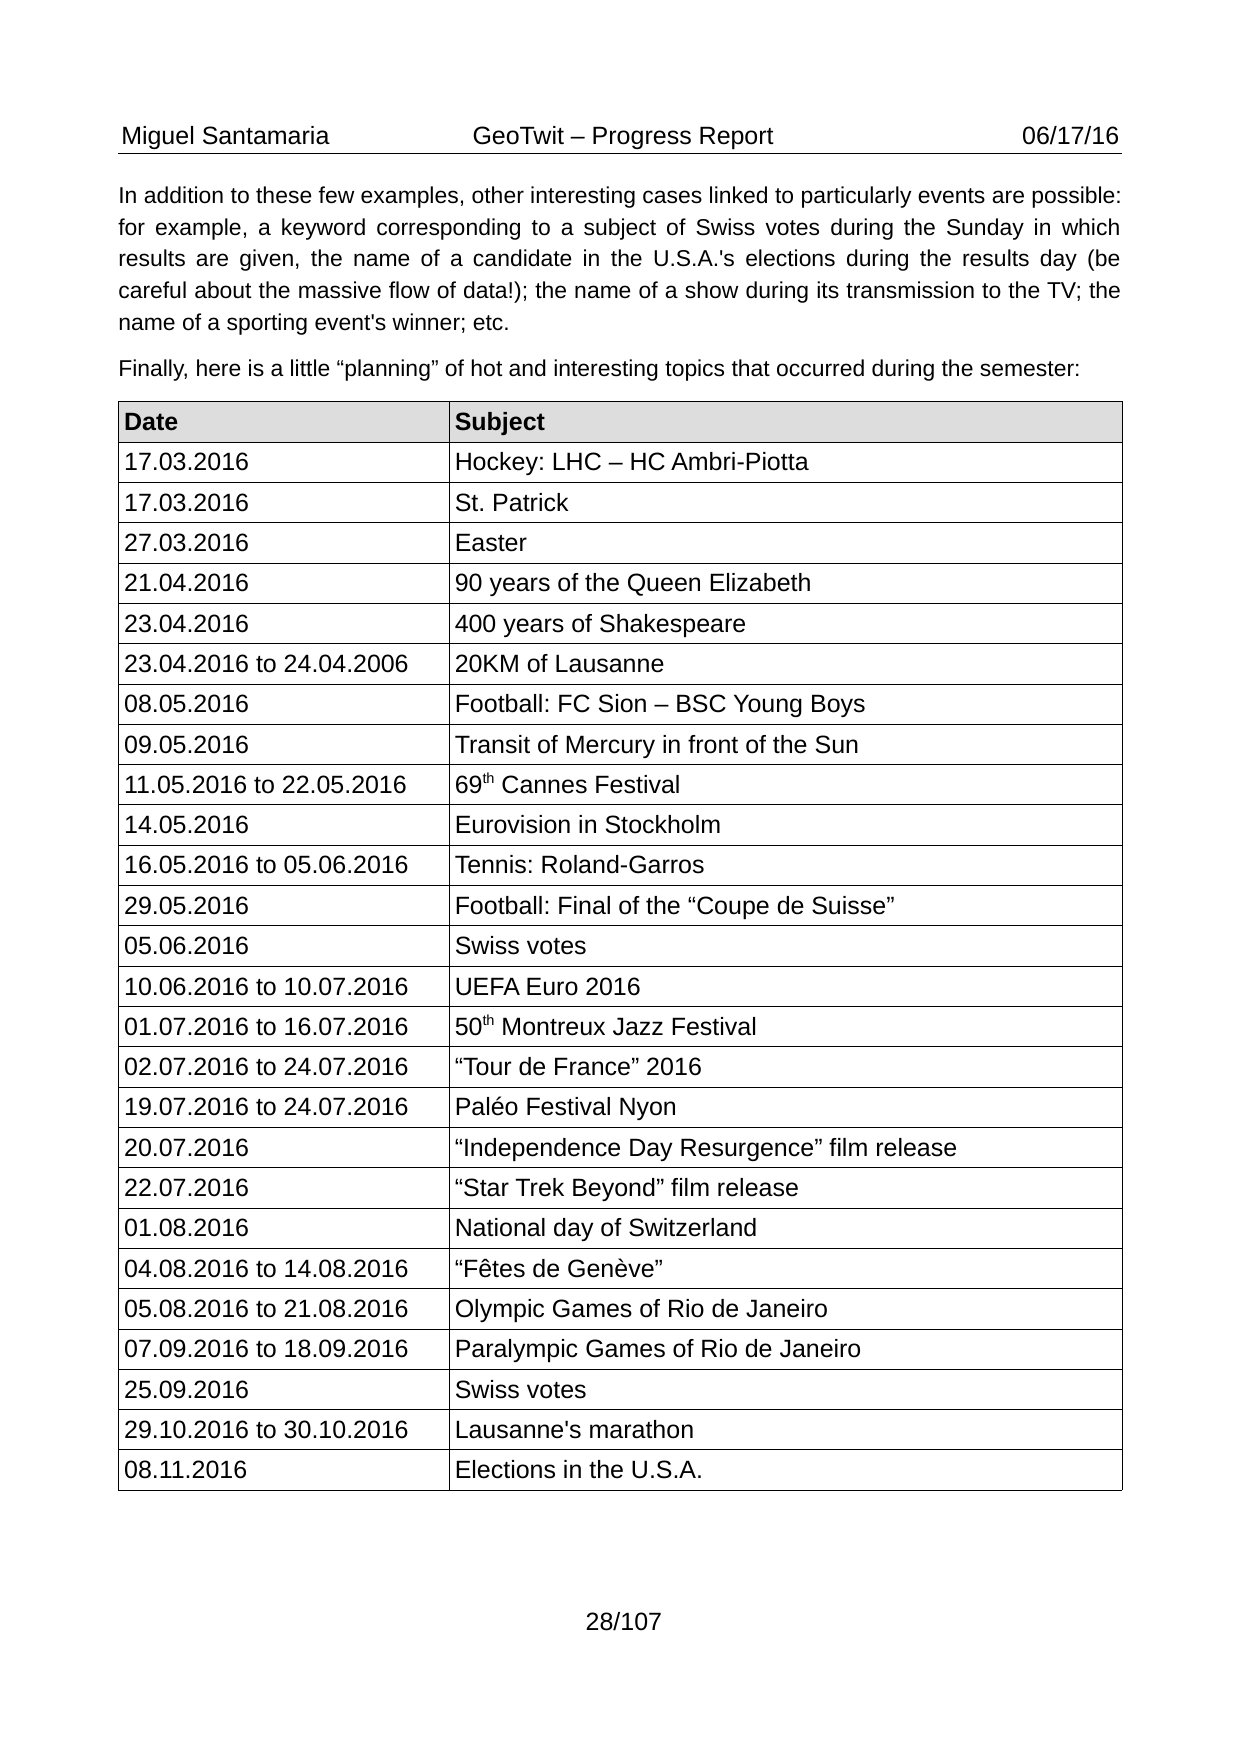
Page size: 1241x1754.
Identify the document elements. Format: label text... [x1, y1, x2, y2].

table_cell Swiss votes [450, 926, 1122, 966]
table_cell Swiss votes [450, 1370, 1122, 1409]
table_cell 27.03.2016 [119, 523, 449, 562]
table_cell Hockey: LHC – HC Ambri-Piotta [450, 443, 1122, 482]
table_cell 20KM of Lausanne [450, 644, 1122, 683]
table_cell St. Patrick [450, 483, 1122, 522]
table_cell 23.04.2016 [119, 604, 449, 643]
table_cell 21.04.2016 [119, 564, 449, 603]
table_cell 29.10.2016 to 30.10.2016 [119, 1410, 449, 1449]
table_cell 09.05.2016 [119, 725, 449, 764]
table_cell 02.07.2016 to 24.07.2016 [119, 1047, 449, 1087]
table_cell Football: Final of the “Coupe de Suisse” [450, 886, 1122, 925]
table_cell Transit of Mercury in front of the Sun [450, 725, 1122, 764]
table_cell 07.09.2016 to 18.09.2016 [119, 1330, 449, 1369]
table_cell 29.05.2016 [119, 886, 449, 925]
table_cell Easter [450, 523, 1122, 562]
table_cell 08.05.2016 [119, 685, 449, 724]
table_cell “Star Trek Beyond” film release [450, 1168, 1122, 1207]
table_cell 90 years of the Queen Elizabeth [450, 564, 1122, 603]
table_cell Eurovision in Stockholm [450, 805, 1122, 845]
table_cell 11.05.2016 to 22.05.2016 [119, 765, 449, 804]
table_cell UEFA Euro 2016 [450, 967, 1122, 1006]
table_cell “Independence Day Resurgence” film release [450, 1128, 1122, 1167]
table_cell 22.07.2016 [119, 1168, 449, 1207]
table_cell 05.06.2016 [119, 926, 449, 966]
table_cell 05.08.2016 to 21.08.2016 [119, 1289, 449, 1328]
table_cell 16.05.2016 to 05.06.2016 [119, 846, 449, 885]
table_cell Football: FC Sion – BSC Young Boys [450, 685, 1122, 724]
table_cell 25.09.2016 [119, 1370, 449, 1409]
table_cell 04.08.2016 to 14.08.2016 [119, 1249, 449, 1288]
text Finally, here is a little “planning” of hot and interesting topics that occurred during the semester: [118, 355, 1122, 381]
table_cell 20.07.2016 [119, 1128, 449, 1167]
table_cell “Fêtes de Genève” [450, 1249, 1122, 1288]
table_cell 23.04.2016 to 24.04.2006 [119, 644, 449, 683]
table_cell 50th Montreux Jazz Festival [450, 1007, 1122, 1046]
table_cell Lausanne's marathon [450, 1410, 1122, 1449]
table_cell “Tour de France” 2016 [450, 1047, 1122, 1087]
table_header Date [119, 402, 449, 442]
table_header Subject [450, 402, 1122, 442]
table_cell Paralympic Games of Rio de Janeiro [450, 1330, 1122, 1369]
table_cell 17.03.2016 [119, 483, 449, 522]
text In addition to these few examples, other interesting cases linked to particularly events are possible: for example, a keyword corresponding to a subject of Swiss votes during the Sunday in which results are given, the name of a candidate in the U.S.A.'s elections during the results day (be careful about the massive flow of data!); the name of a show during its transmission to the TV; the name of a sporting event's winner; etc. [118, 182, 1122, 335]
table_cell National day of Switzerland [450, 1209, 1122, 1248]
table_cell Paléo Festival Nyon [450, 1088, 1122, 1127]
table_cell 17.03.2016 [119, 443, 449, 482]
table_cell 01.07.2016 to 16.07.2016 [119, 1007, 449, 1046]
table_cell 01.08.2016 [119, 1209, 449, 1248]
table_cell Tennis: Roland-Garros [450, 846, 1122, 885]
table_cell 14.05.2016 [119, 805, 449, 845]
table_cell Olympic Games of Rio de Janeiro [450, 1289, 1122, 1328]
table_cell 69th Cannes Festival [450, 765, 1122, 804]
table_cell 10.06.2016 to 10.07.2016 [119, 967, 449, 1006]
table_cell 400 years of Shakespeare [450, 604, 1122, 643]
table_cell 19.07.2016 to 24.07.2016 [119, 1088, 449, 1127]
table_cell Elections in the U.S.A. [450, 1450, 1122, 1490]
table_cell 08.11.2016 [119, 1450, 449, 1490]
